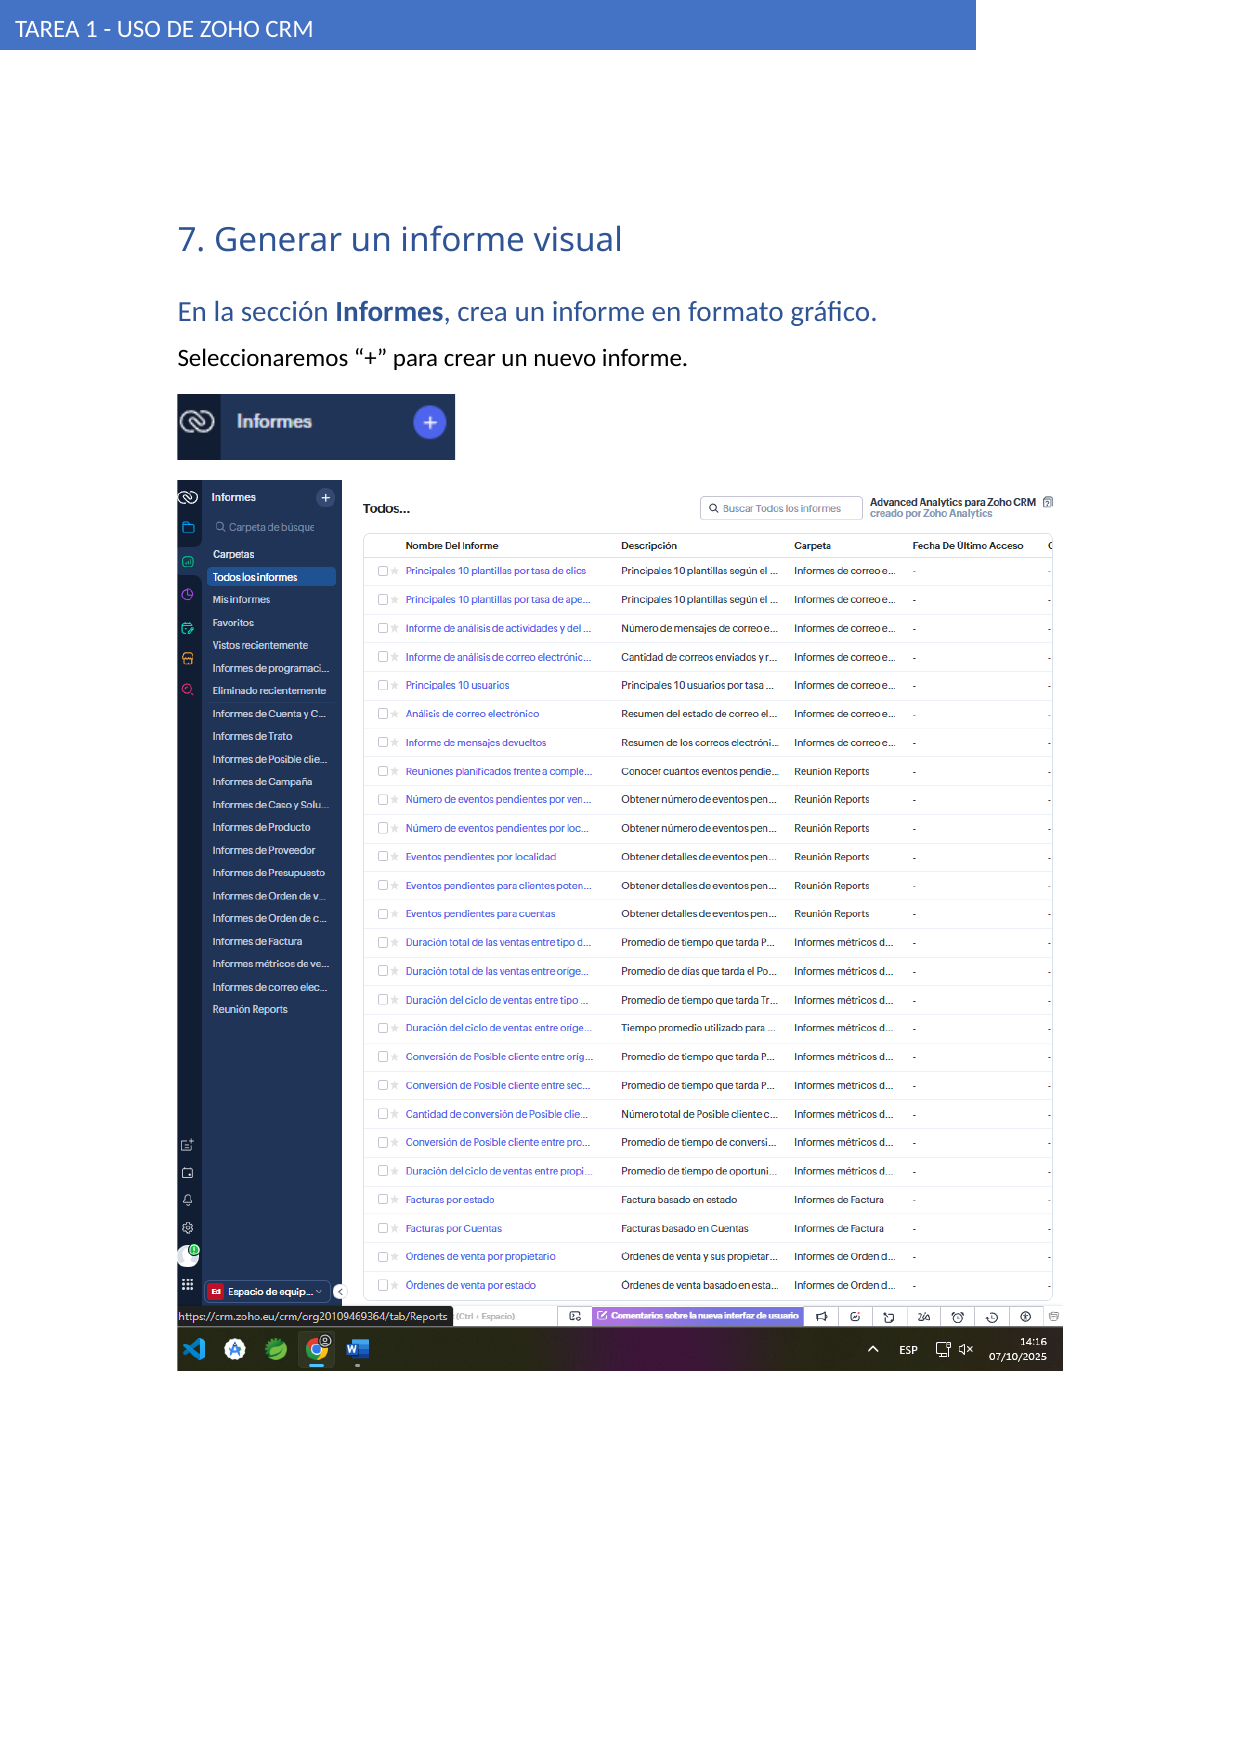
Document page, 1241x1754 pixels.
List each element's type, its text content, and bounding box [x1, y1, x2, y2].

subtitle En la sección Informes, crea un informe en formato gráfico. [177, 293, 1063, 329]
subtitle 7. Generar un informe visual [177, 216, 1063, 261]
text Seleccionaremos “+” para crear un nuevo informe. [177, 342, 1063, 373]
